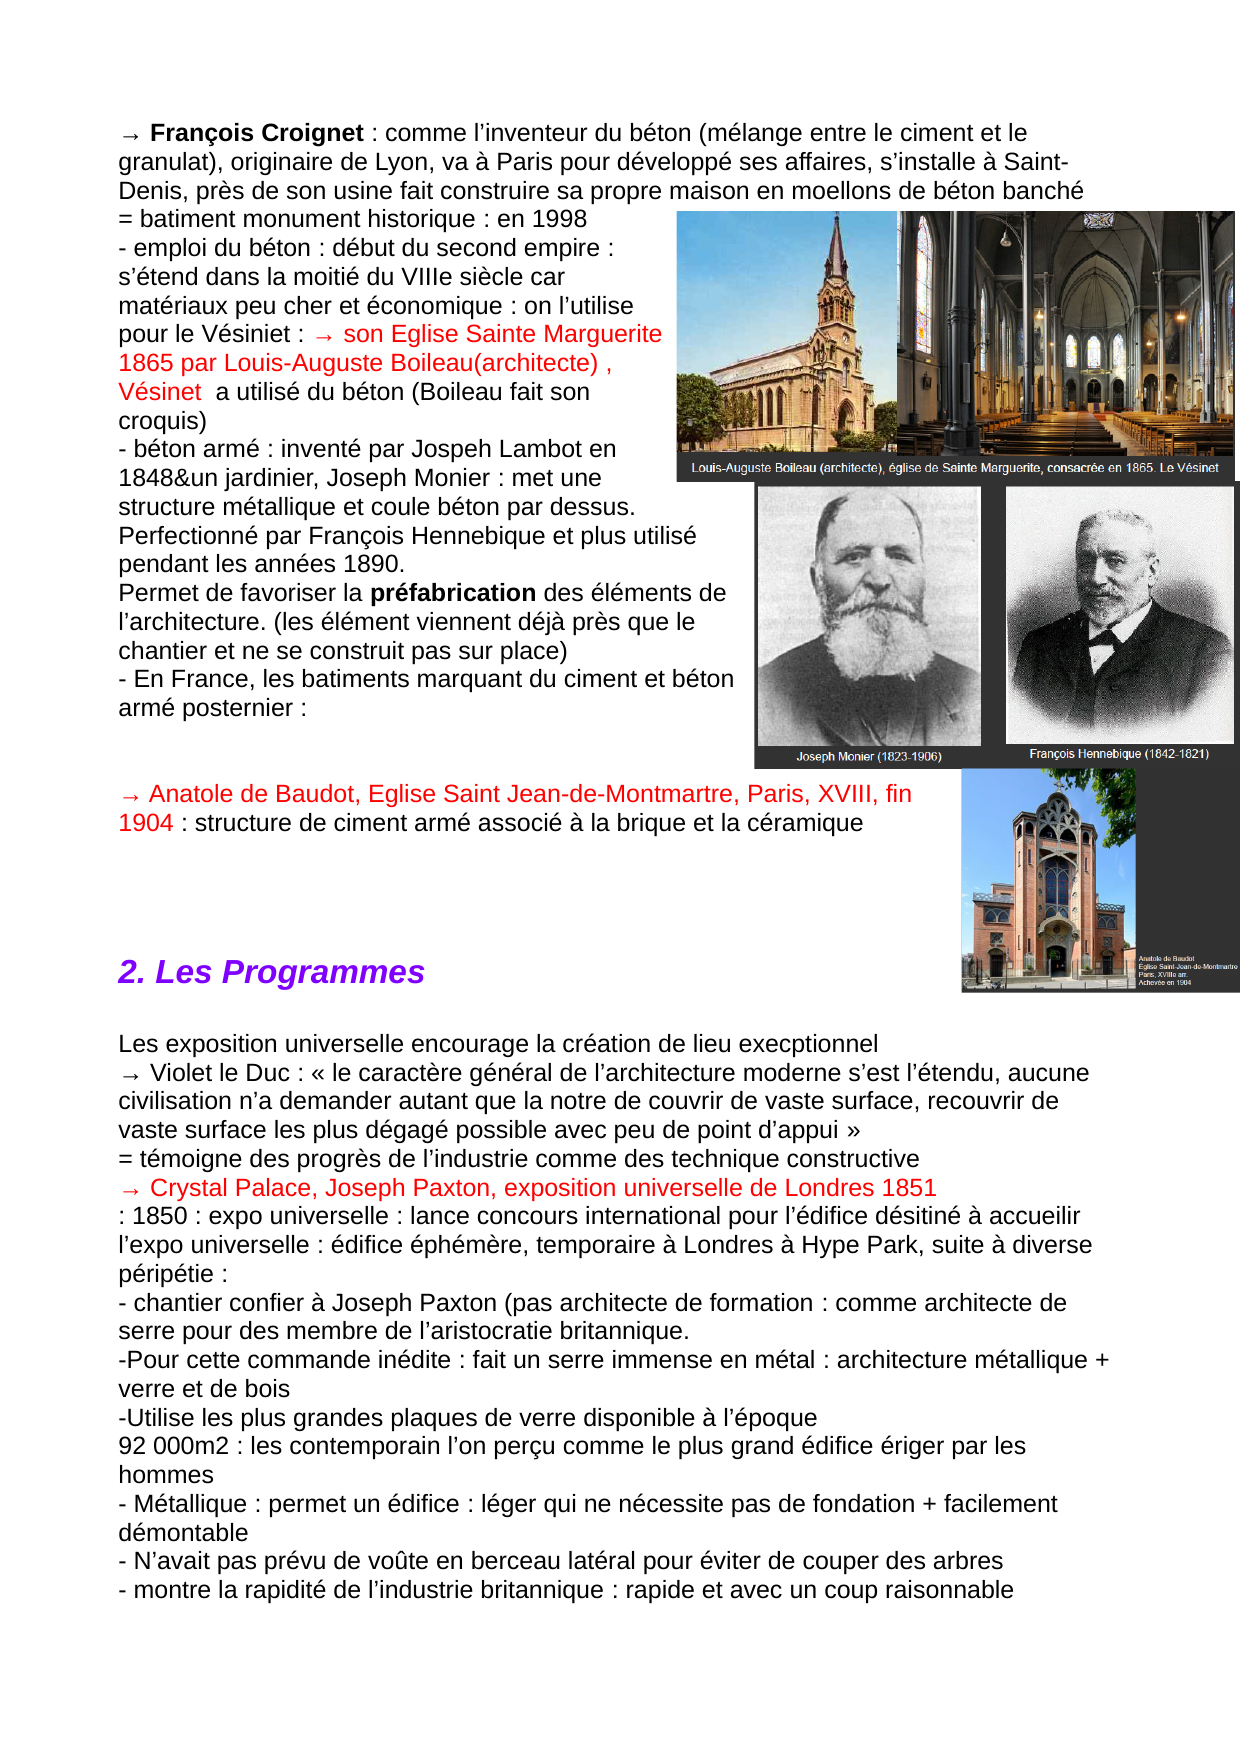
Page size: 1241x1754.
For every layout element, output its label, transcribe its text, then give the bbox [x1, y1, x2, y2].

text - N’avait pas prévu de voûte en berceau latéral pour éviter de couper des arbres [118, 1546, 1122, 1575]
text - montre la rapidité de l’industrie britannique : rapide et avec un coup raisonnable [118, 1575, 1122, 1604]
text Permet de favoriser la préfabrication des éléments de l’architecture. (les élément viennent déjà près que le chantier et ne se construit pas sur place) [118, 578, 754, 664]
text → François Croignet : comme l’inventeur du béton (mélange entre le ciment et le granulat), originaire de Lyon, va à Paris pour développé ses affaires, s’installe à Saint-Denis, près de son usine fait construire sa propre maison en moellons de béton banché [118, 118, 1122, 204]
text - En France, les batiments marquant du ciment et béton armé posternier : [118, 664, 754, 722]
picture [676, 211, 1240, 993]
text → Crystal Palace, Joseph Paxton, exposition universelle de Londres 1851 [118, 1172, 1122, 1201]
text - chantier confier à Joseph Paxton (pas architecte de formation : comme architecte de serre pour des membre de l’aristocratie britannique. [118, 1287, 1122, 1345]
text - béton armé : inventé par Jospeh Lambot en 1848&un jardinier, Joseph Monier : met une structure métallique et coule béton par dessus. [118, 434, 754, 521]
text - Métallique : permet un édifice : léger qui ne nécessite pas de fondation + facilement démontable [118, 1489, 1122, 1546]
text → Anatole de Baudot, Eglise Saint Jean-de-Montmartre, Paris, XVIII, fin 1904 : structure de ciment armé associé à la brique et la céramique [118, 779, 961, 837]
text 92 000m2 : les contemporain l’on perçu comme le plus grand édifice ériger par les hommes [118, 1431, 1122, 1489]
text Les exposition universelle encourage la création de lieu execptionnel [118, 1029, 1122, 1057]
text = batiment monument historique : en 1998 [118, 204, 1122, 233]
text : 1850 : expo universelle : lance concours international pour l’édifice désitiné à accueilir l’expo universelle : édifice éphémère, temporaire à Londres à Hype Park, suite à diverse péripétie : [118, 1201, 1122, 1287]
text → Violet le Duc : « le caractère général de l’architecture moderne s’est l’étendu, aucune civilisation n’a demander autant que la notre de couvrir de vaste surface, recouvrir de vaste surface les plus dégagé possible avec peu de point d’appui » [118, 1057, 1122, 1144]
text = témoigne des progrès de l’industrie comme des technique constructive [118, 1144, 1122, 1172]
text 2. Les Programmes [118, 952, 961, 990]
text - emploi du béton : début du second empire : s’étend dans la moitié du VIIIe siècle car matériaux peu cher et économique : on l’utilise pour le Vésiniet : → son Eglise Sainte Marguerite 1865 par Louis-Auguste Boileau(architecte) , Vésinet a utilisé du béton (Boileau fait son croquis) [118, 233, 676, 434]
text -Utilise les plus grandes plaques de verre disponible à l’époque [118, 1402, 1122, 1431]
text -Pour cette commande inédite : fait un serre immense en métal : architecture métallique + verre et de bois [118, 1345, 1122, 1402]
text Perfectionné par François Hennebique et plus utilisé pendant les années 1890. [118, 521, 754, 578]
